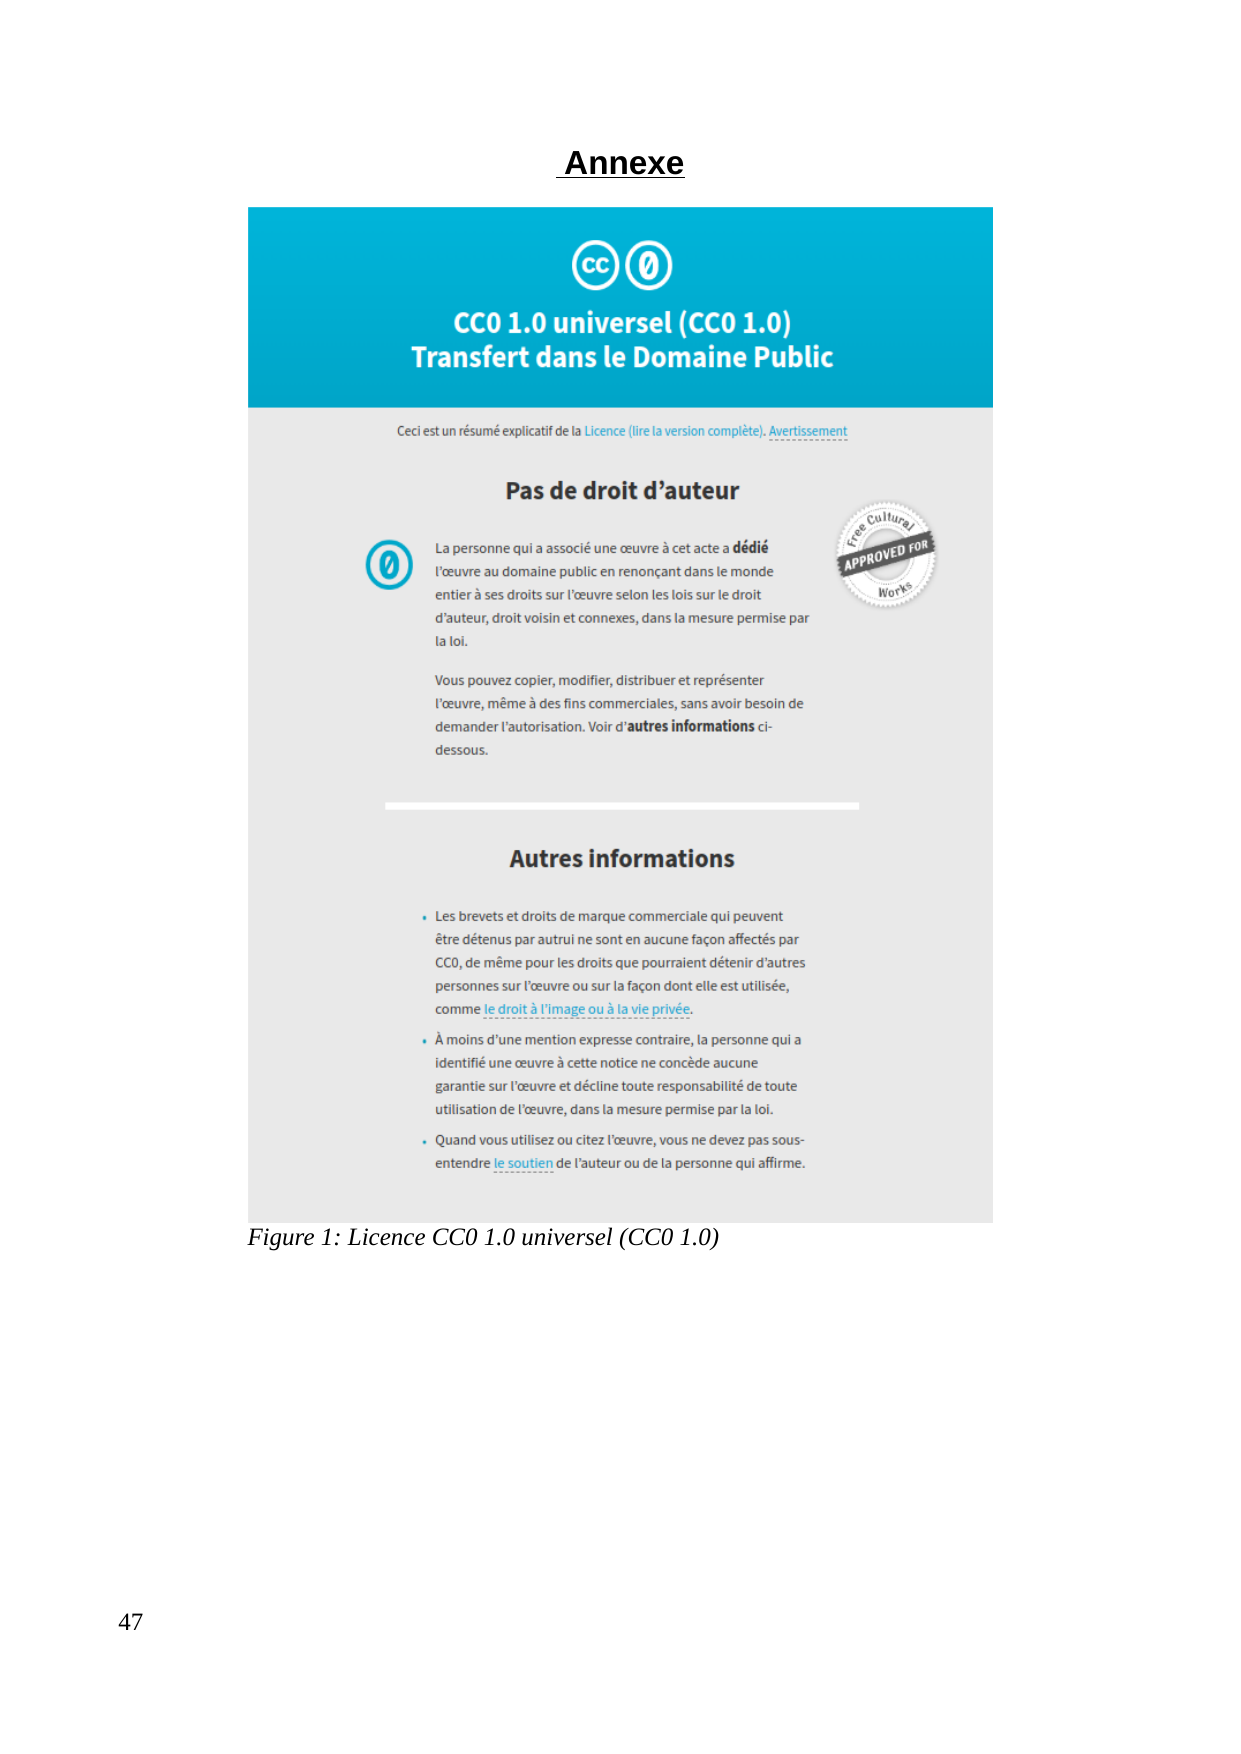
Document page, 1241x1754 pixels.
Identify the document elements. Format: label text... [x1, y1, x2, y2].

text Figure 1: Licence CC0 1.0 universel (CC0 1.0) [247, 1223, 993, 1251]
text Annexe [118, 143, 1122, 182]
picture [247, 206, 993, 1223]
